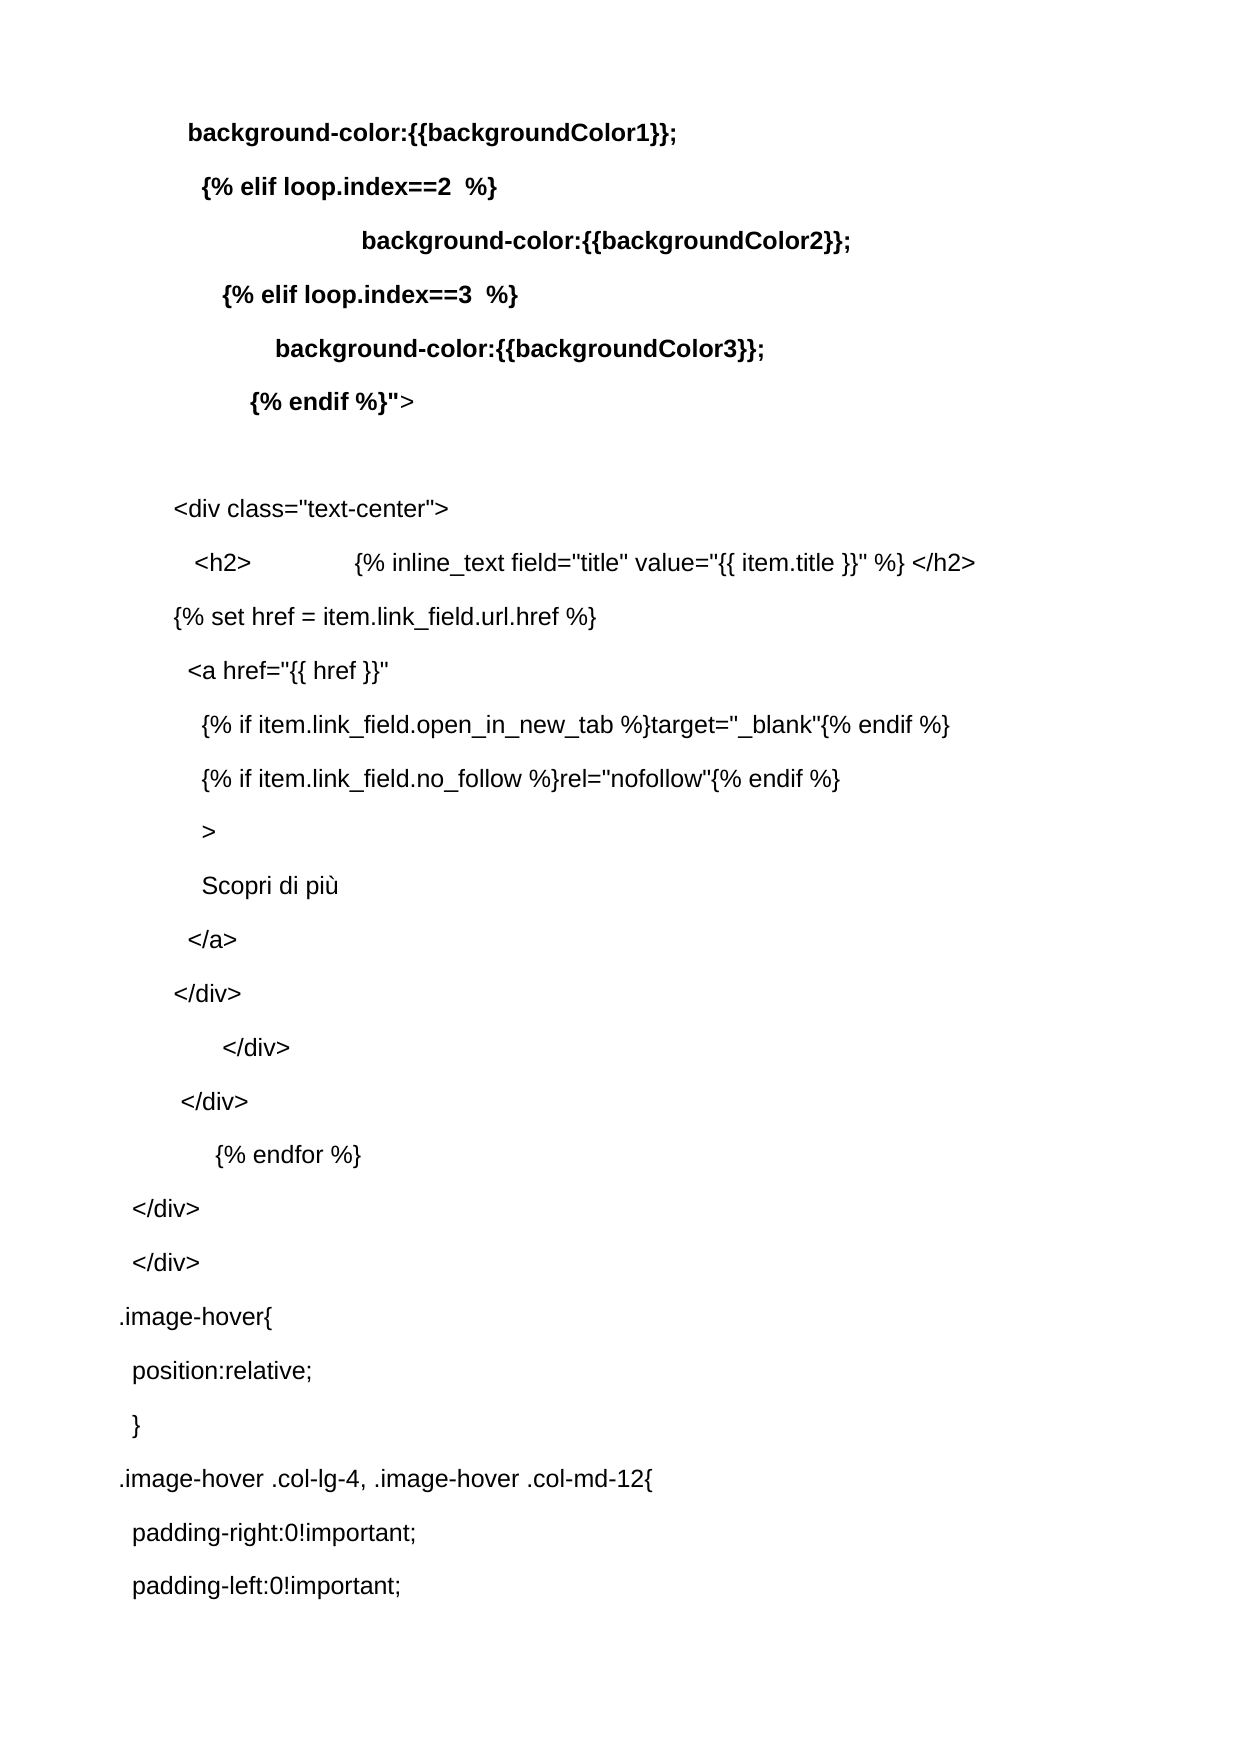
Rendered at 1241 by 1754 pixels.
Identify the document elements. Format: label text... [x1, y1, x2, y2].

text .image-hover .col-lg-4, .image-hover .col-md-12{ [118, 1464, 1122, 1492]
text Scopri di più [118, 871, 1122, 900]
text background-color:{{backgroundColor2}}; [118, 226, 1122, 254]
text > [118, 817, 1122, 846]
text position:relative; [118, 1356, 1122, 1385]
text {% endif %}"> [118, 387, 1122, 416]
text {% elif loop.index==3 %} [118, 280, 1122, 308]
text <a href="{{ href }}" [118, 656, 1122, 684]
text </a> [118, 925, 1122, 954]
text background-color:{{backgroundColor1}}; [118, 118, 1122, 147]
text </div> [118, 979, 1122, 1008]
text </div> [118, 1194, 1122, 1223]
text .image-hover{ [118, 1302, 1122, 1331]
text <div class="text-center"> [118, 494, 1122, 523]
text <h2> {% inline_text field="title" value="{{ item.title }}" %} </h2> [118, 548, 1122, 577]
text padding-right:0!important; [118, 1517, 1122, 1546]
text </div> [118, 1248, 1122, 1277]
text } [118, 1410, 1122, 1438]
text </div> [118, 1033, 1122, 1062]
text {% endfor %} [118, 1141, 1122, 1169]
text </div> [118, 1087, 1122, 1115]
text padding-left:0!important; [118, 1571, 1122, 1600]
text {% elif loop.index==2 %} [118, 172, 1122, 201]
text {% set href = item.link_field.url.href %} [118, 602, 1122, 631]
text background-color:{{backgroundColor3}}; [268, 333, 1122, 362]
text {% if item.link_field.no_follow %}rel="nofollow"{% endif %} [118, 763, 1122, 792]
text {% if item.link_field.open_in_new_tab %}target="_blank"{% endif %} [118, 710, 1122, 738]
